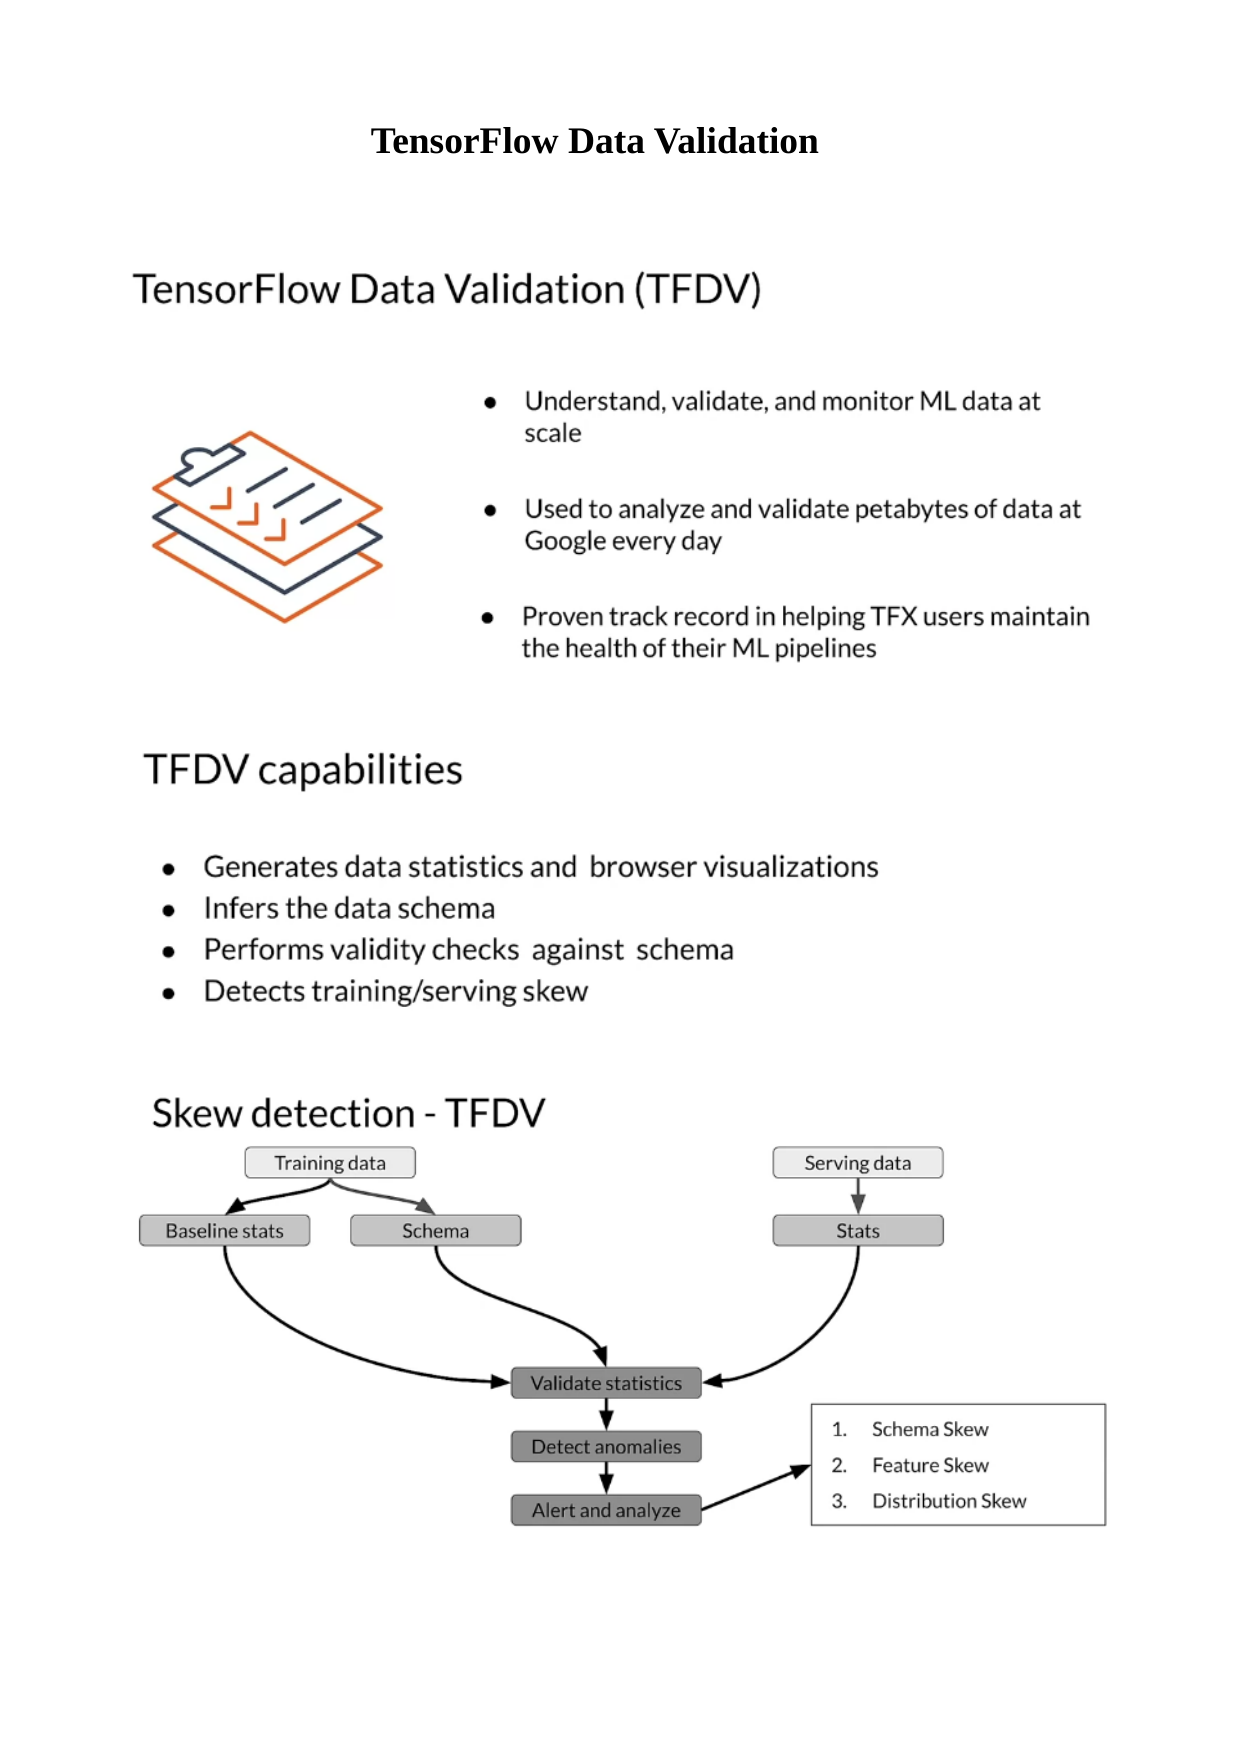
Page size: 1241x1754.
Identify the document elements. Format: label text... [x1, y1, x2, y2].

picture [118, 735, 1123, 1028]
picture [118, 255, 1123, 678]
picture [118, 1084, 1123, 1542]
subtitle TensorFlow Data Validation [118, 118, 1122, 161]
